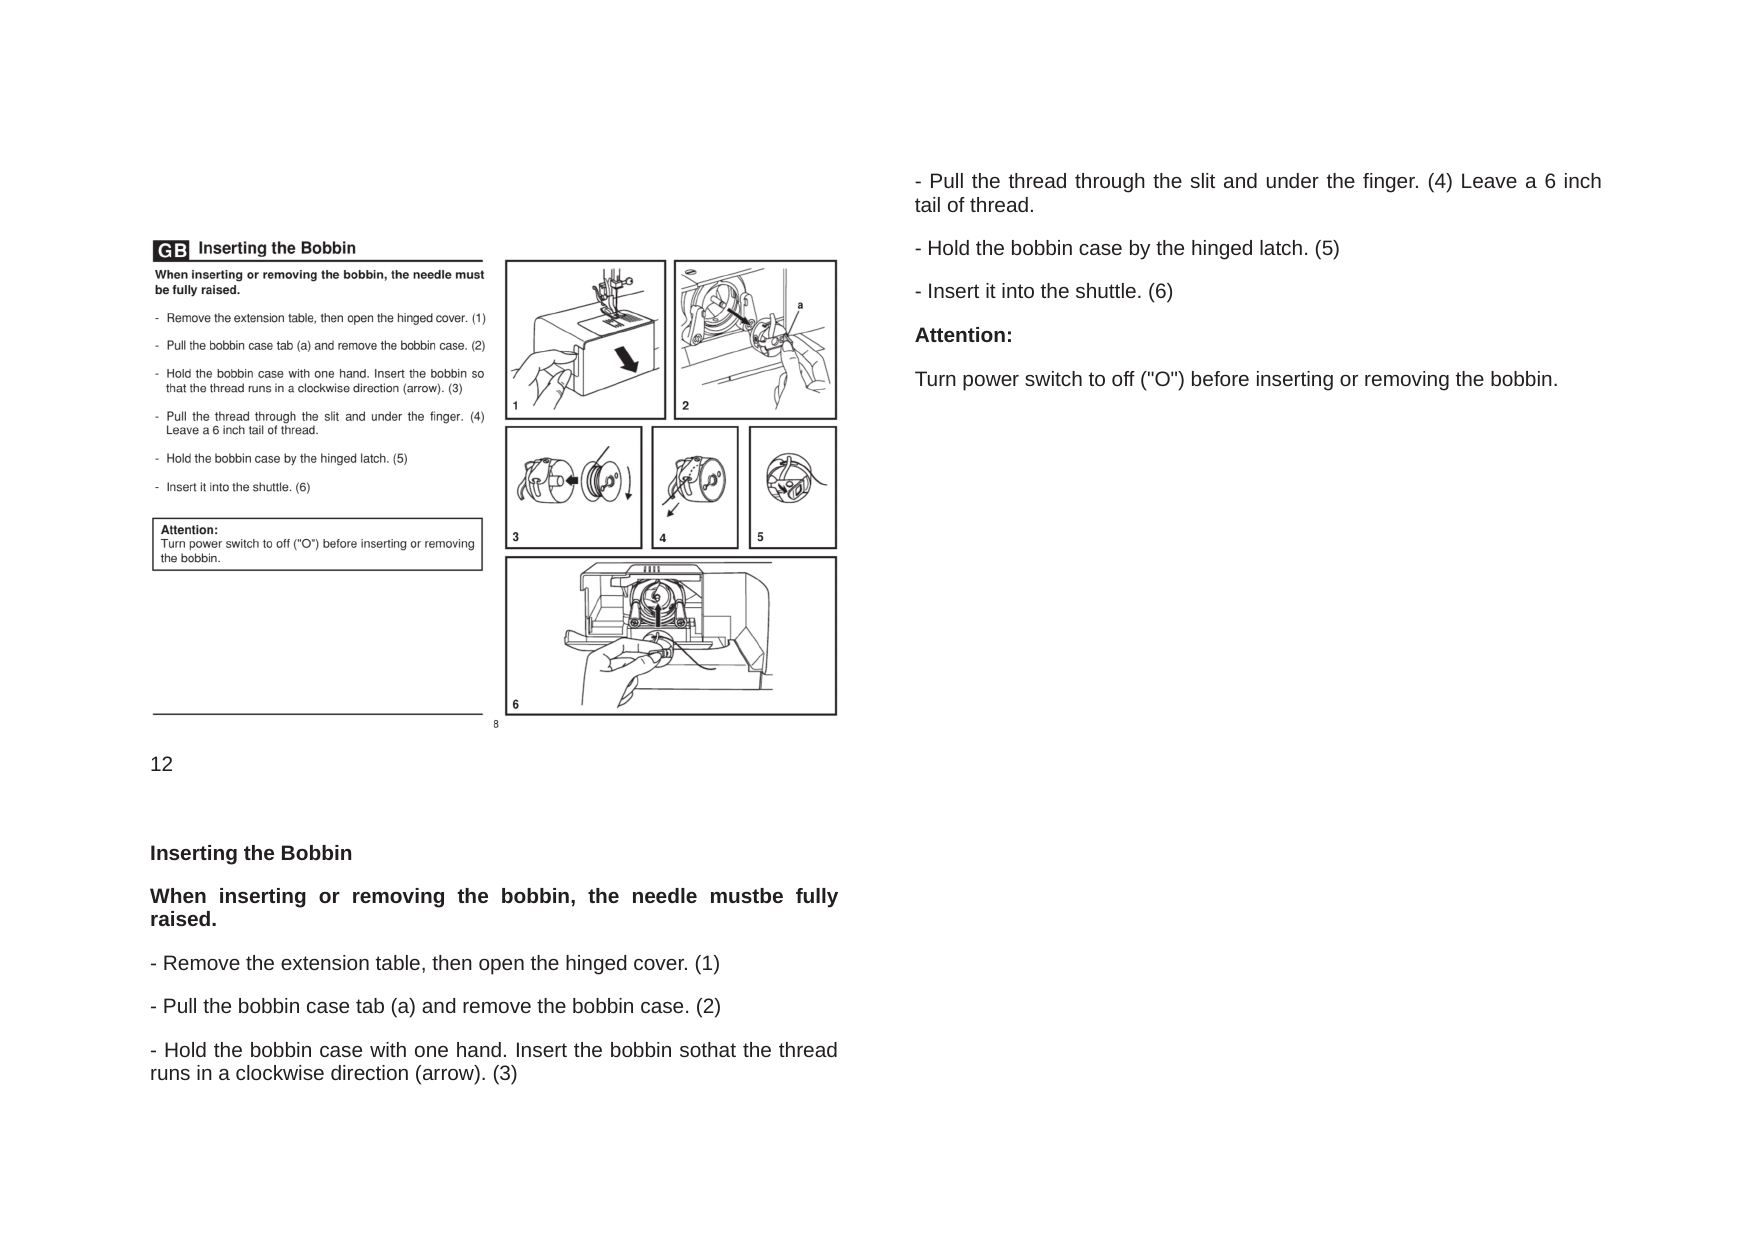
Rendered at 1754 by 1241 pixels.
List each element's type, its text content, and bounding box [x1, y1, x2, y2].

text - Insert it into the shuttle. (6) [914, 281, 1604, 303]
text - Hold the bobbin case with one hand. Insert the bobbin sothat the thread runs in a clockwise direction (arrow). (3) [150, 1039, 839, 1085]
text Inserting the Bobbin [150, 842, 839, 865]
text Turn power switch to off ("O") before inserting or removing the bobbin. [914, 368, 1604, 391]
text - Hold the bobbin case by the hinged latch. (5) [914, 237, 1604, 260]
text When inserting or removing the bobbin, the needle mustbe fully raised. [150, 886, 839, 931]
text Attention: [914, 324, 1604, 347]
text 12 [150, 753, 839, 776]
text - Pull the thread through the slit and under the finger. (4) Leave a 6 inch tail of thread. [914, 171, 1604, 216]
text B [150, 217, 839, 238]
picture [150, 238, 839, 732]
text - Pull the bobbin case tab (a) and remove the bobbin case. (2) [150, 996, 839, 1018]
text - Remove the extension table, then open the hinged cover. (1) [150, 952, 839, 975]
